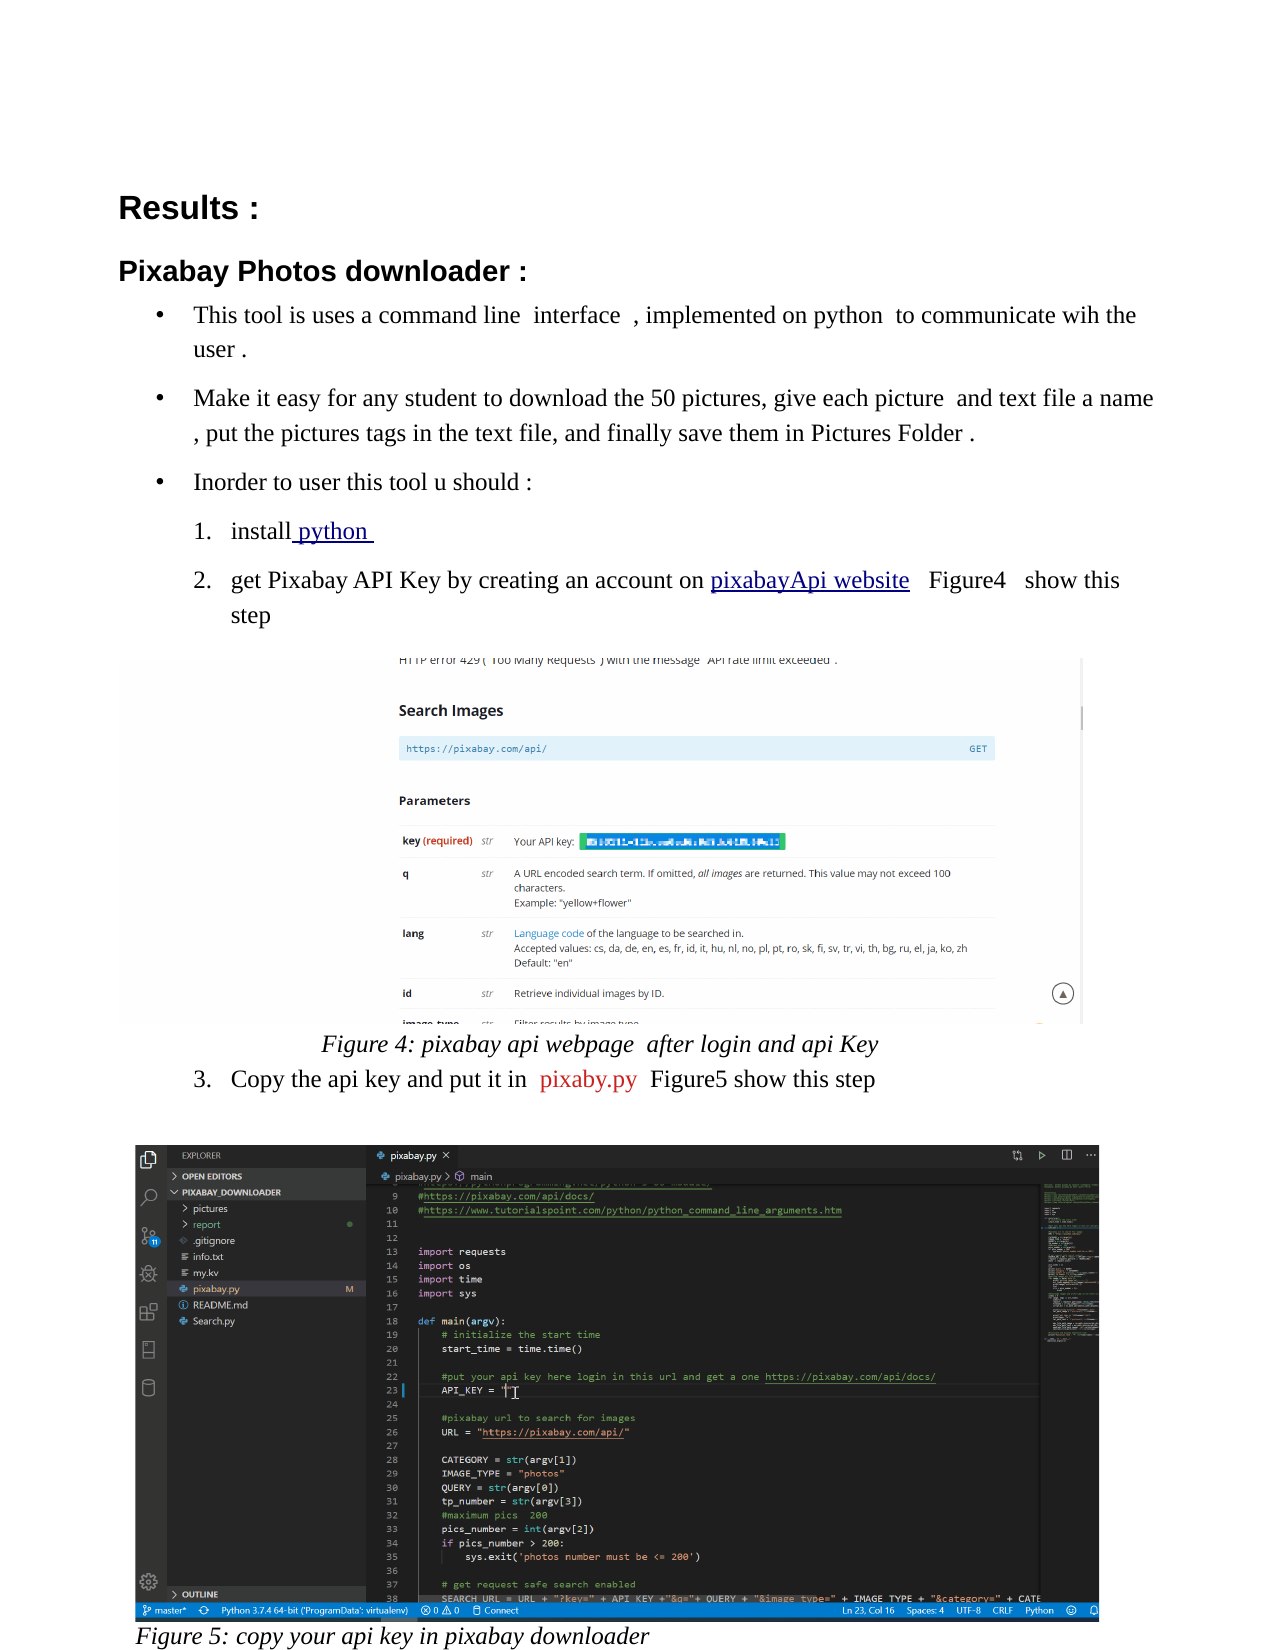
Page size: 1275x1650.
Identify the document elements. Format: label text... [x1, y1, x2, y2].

list Figure 4: pixabay api webpage after login and api Key [119, 1024, 1083, 1058]
picture [119, 658, 1083, 1024]
picture [135, 1145, 1100, 1622]
list This tool is uses a command line interface , implemented on python to communicate wih the user . [156, 300, 1157, 363]
list Figure 5: copy your api key in pixabay downloader [135, 1622, 1099, 1650]
list get Pixabay API Key by creating an account on pixabayApi website Figure4 show this step [193, 565, 1157, 628]
subtitle Results : [118, 188, 1157, 227]
list [135, 1108, 1099, 1121]
list Make it easy for any student to download the 50 pictures, give each picture and text file a name , put the pictures tags in the text file, and finally save them in Pictures Folder . [156, 383, 1157, 447]
subtitle Pixabay Photos downloader : [118, 254, 1157, 287]
list install python [193, 516, 1157, 545]
list Copy the api key and put it in pixaby.py Figure5 show this step [119, 646, 1157, 1092]
list Inorder to user this tool u should : [156, 467, 1157, 496]
list [135, 1121, 1099, 1145]
